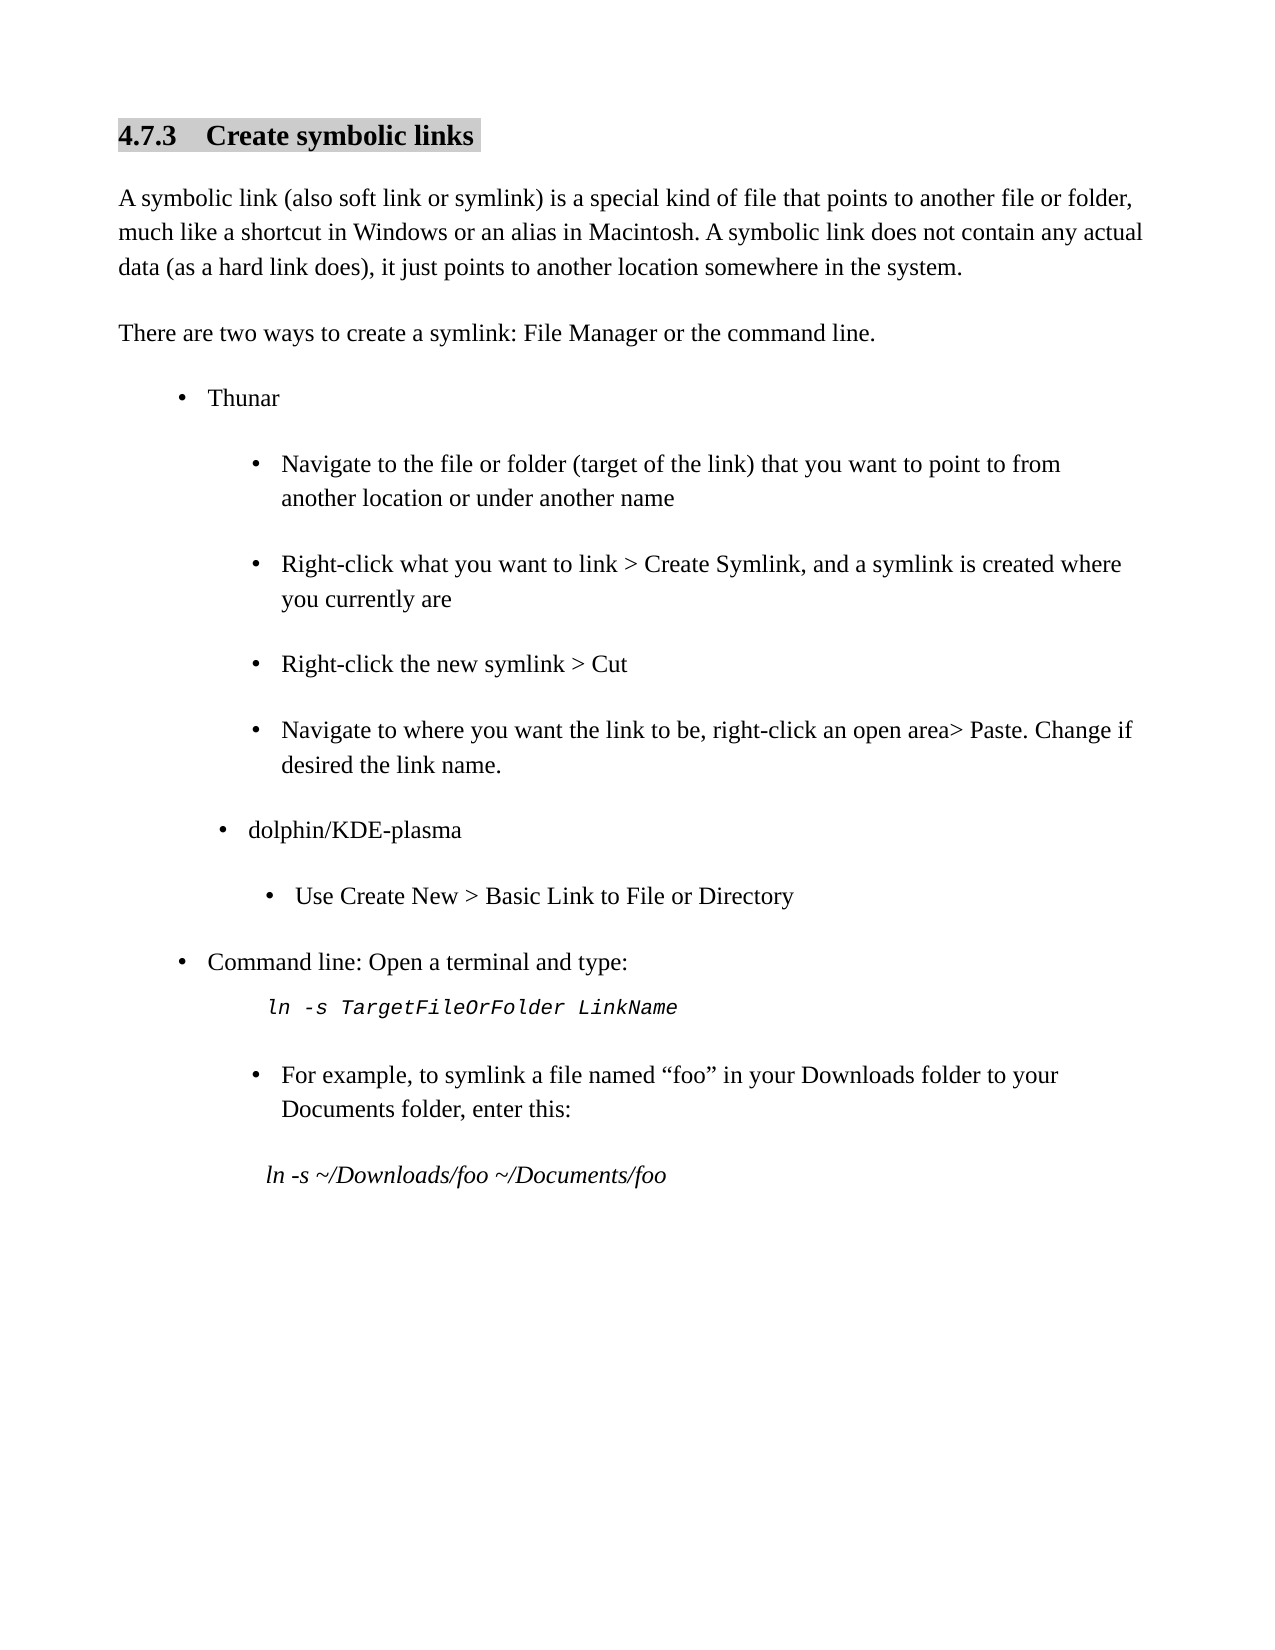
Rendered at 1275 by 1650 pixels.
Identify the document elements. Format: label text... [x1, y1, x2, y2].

subtitle 4.7.3 Create symbolic links [481, 118, 1157, 152]
text A symbolic link (also soft link or symlink) is a special kind of file that points to another file or folder, much like a shortcut in Windows or an alias in Macintosh. A symbolic link does not contain any actual data (as a hard link does), it just points to another location somewhere in the system. [118, 183, 1157, 281]
list Right-click the new symlink > Cut [252, 649, 1141, 678]
list Right-click what you want to link > Create Symlink, and a symlink is created where you currently are [252, 549, 1141, 612]
list ln -s ~/Downloads/foo ~/Documents/foo [236, 1160, 1157, 1189]
list Use Create New > Basic Link to File or Directory [265, 881, 1157, 910]
list Command line: Open a terminal and type: [178, 947, 1141, 976]
list dolphin/KDE-plasma [218, 815, 1157, 844]
text There are two ways to create a symlink: File Manager or the command line. [118, 318, 1157, 346]
list Navigate to where you want the link to be, right-click an open area> Paste. Change if desired the link name. [252, 715, 1141, 778]
list For example, to symlink a file named “foo” in your Downloads folder to your Documents folder, enter this: [252, 1060, 1141, 1123]
list Thunar [178, 383, 1141, 412]
list Navigate to the file or folder (target of the link) that you want to point to from another location or under another name [252, 449, 1141, 512]
list ln -s TargetFileOrFolder LinkName [236, 997, 1157, 1021]
